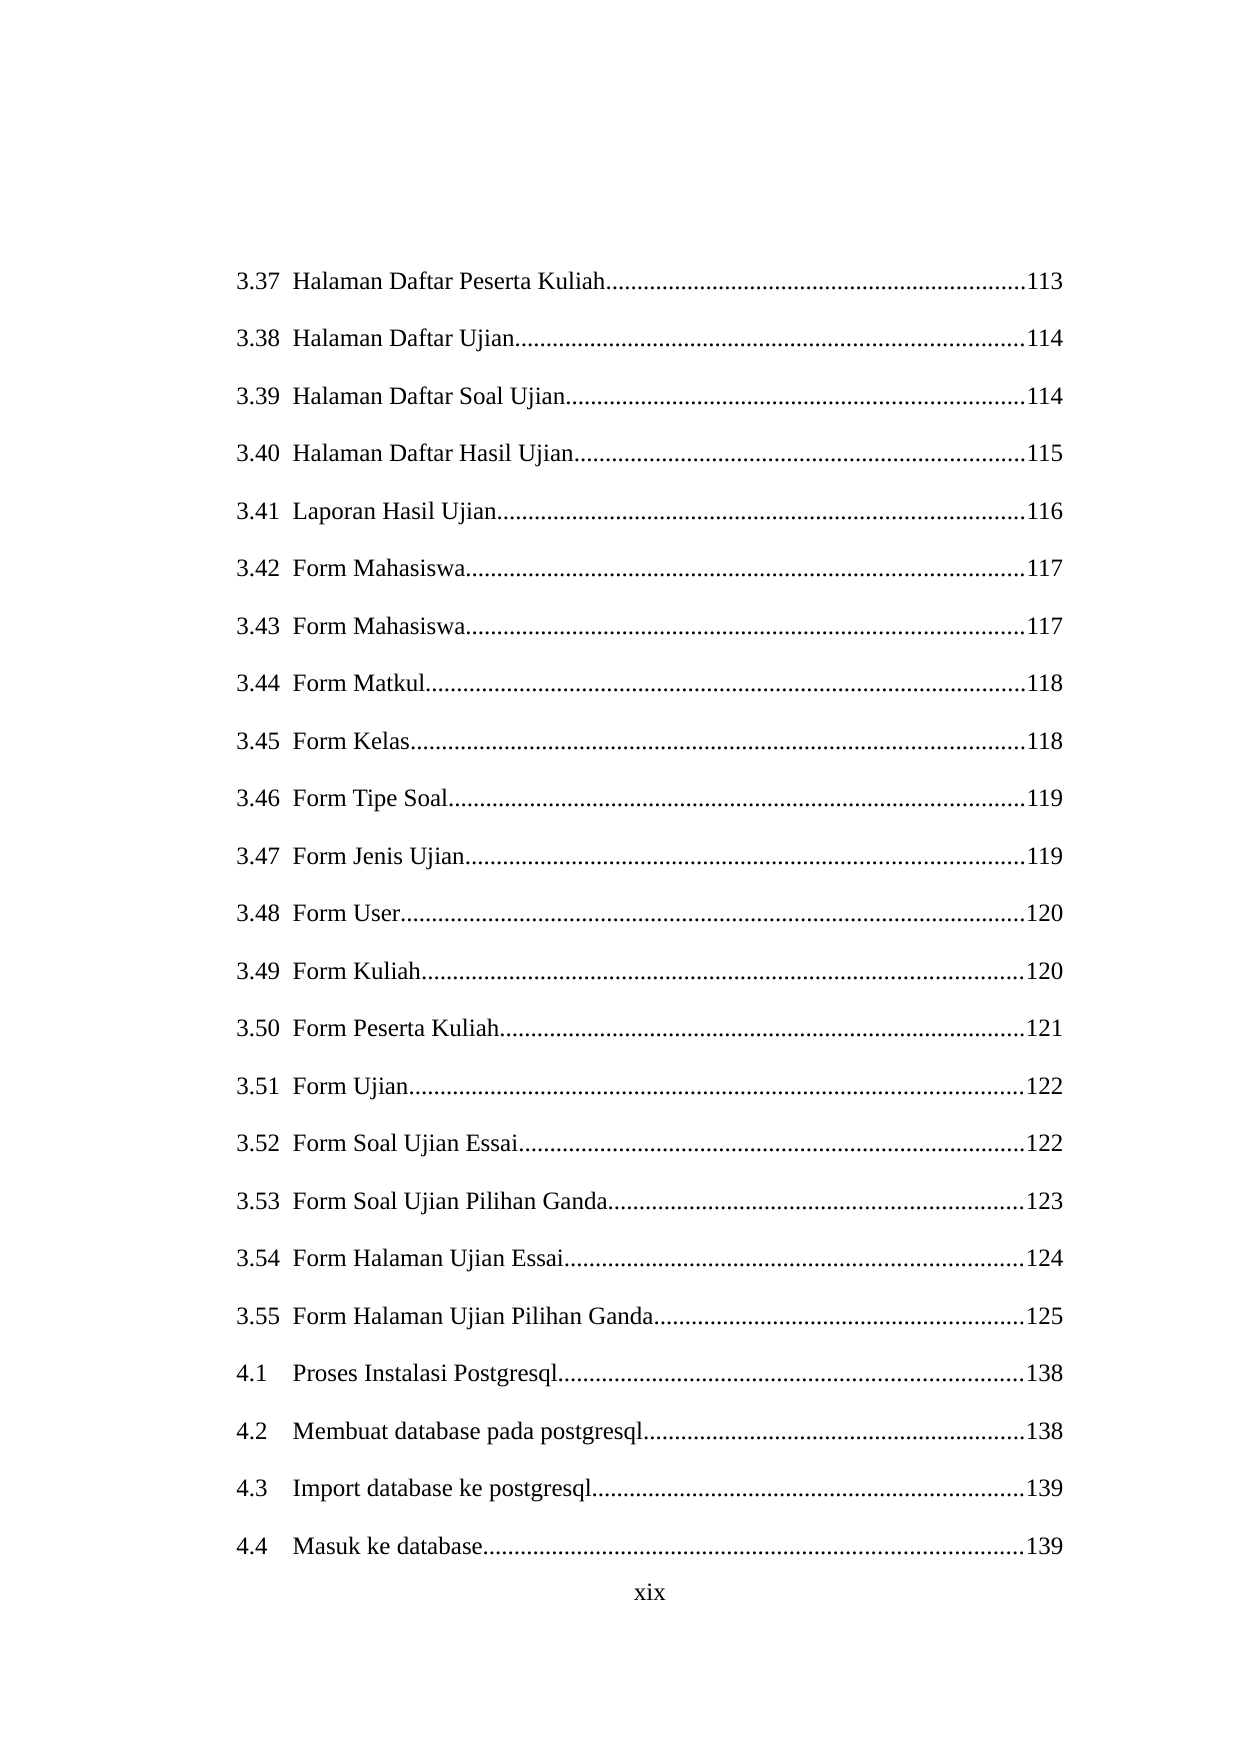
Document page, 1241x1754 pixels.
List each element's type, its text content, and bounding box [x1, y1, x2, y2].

subtitle 3.53 Form Soal Ujian Pilihan Ganda 123 [236, 1186, 1063, 1214]
subtitle 3.42 Form Mahasiswa 117 [236, 553, 1063, 582]
subtitle 3.45 Form Kelas 118 [236, 726, 1063, 754]
subtitle 3.48 Form User 120 [236, 898, 1063, 927]
subtitle 4.3 Import database ke postgresql 139 [236, 1473, 1063, 1502]
subtitle 3.39 Halaman Daftar Soal Ujian 114 [236, 381, 1063, 409]
subtitle 3.55 Form Halaman Ujian Pilihan Ganda 125 [236, 1301, 1063, 1329]
subtitle 3.52 Form Soal Ujian Essai 122 [236, 1128, 1063, 1157]
subtitle 3.43 Form Mahasiswa 117 [236, 611, 1063, 639]
subtitle 3.37 Halaman Daftar Peserta Kuliah 113 [236, 266, 1063, 294]
subtitle 4.2 Membuat database pada postgresql 138 [236, 1416, 1063, 1444]
subtitle 3.47 Form Jenis Ujian 119 [236, 841, 1063, 869]
subtitle 3.40 Halaman Daftar Hasil Ujian 115 [236, 438, 1063, 467]
subtitle 3.51 Form Ujian 122 [236, 1071, 1063, 1099]
subtitle 4.1 Proses Instalasi Postgresql 138 [236, 1358, 1063, 1387]
subtitle 3.44 Form Matkul 118 [236, 668, 1063, 697]
subtitle 3.49 Form Kuliah 120 [236, 956, 1063, 984]
subtitle 3.50 Form Peserta Kuliah 121 [236, 1013, 1063, 1042]
subtitle 3.46 Form Tipe Soal 119 [236, 783, 1063, 812]
subtitle 3.54 Form Halaman Ujian Essai 124 [236, 1243, 1063, 1272]
subtitle 3.41 Laporan Hasil Ujian 116 [236, 496, 1063, 524]
subtitle 3.38 Halaman Daftar Ujian 114 [236, 323, 1063, 352]
subtitle 4.4 Masuk ke database 139 [236, 1531, 1063, 1559]
